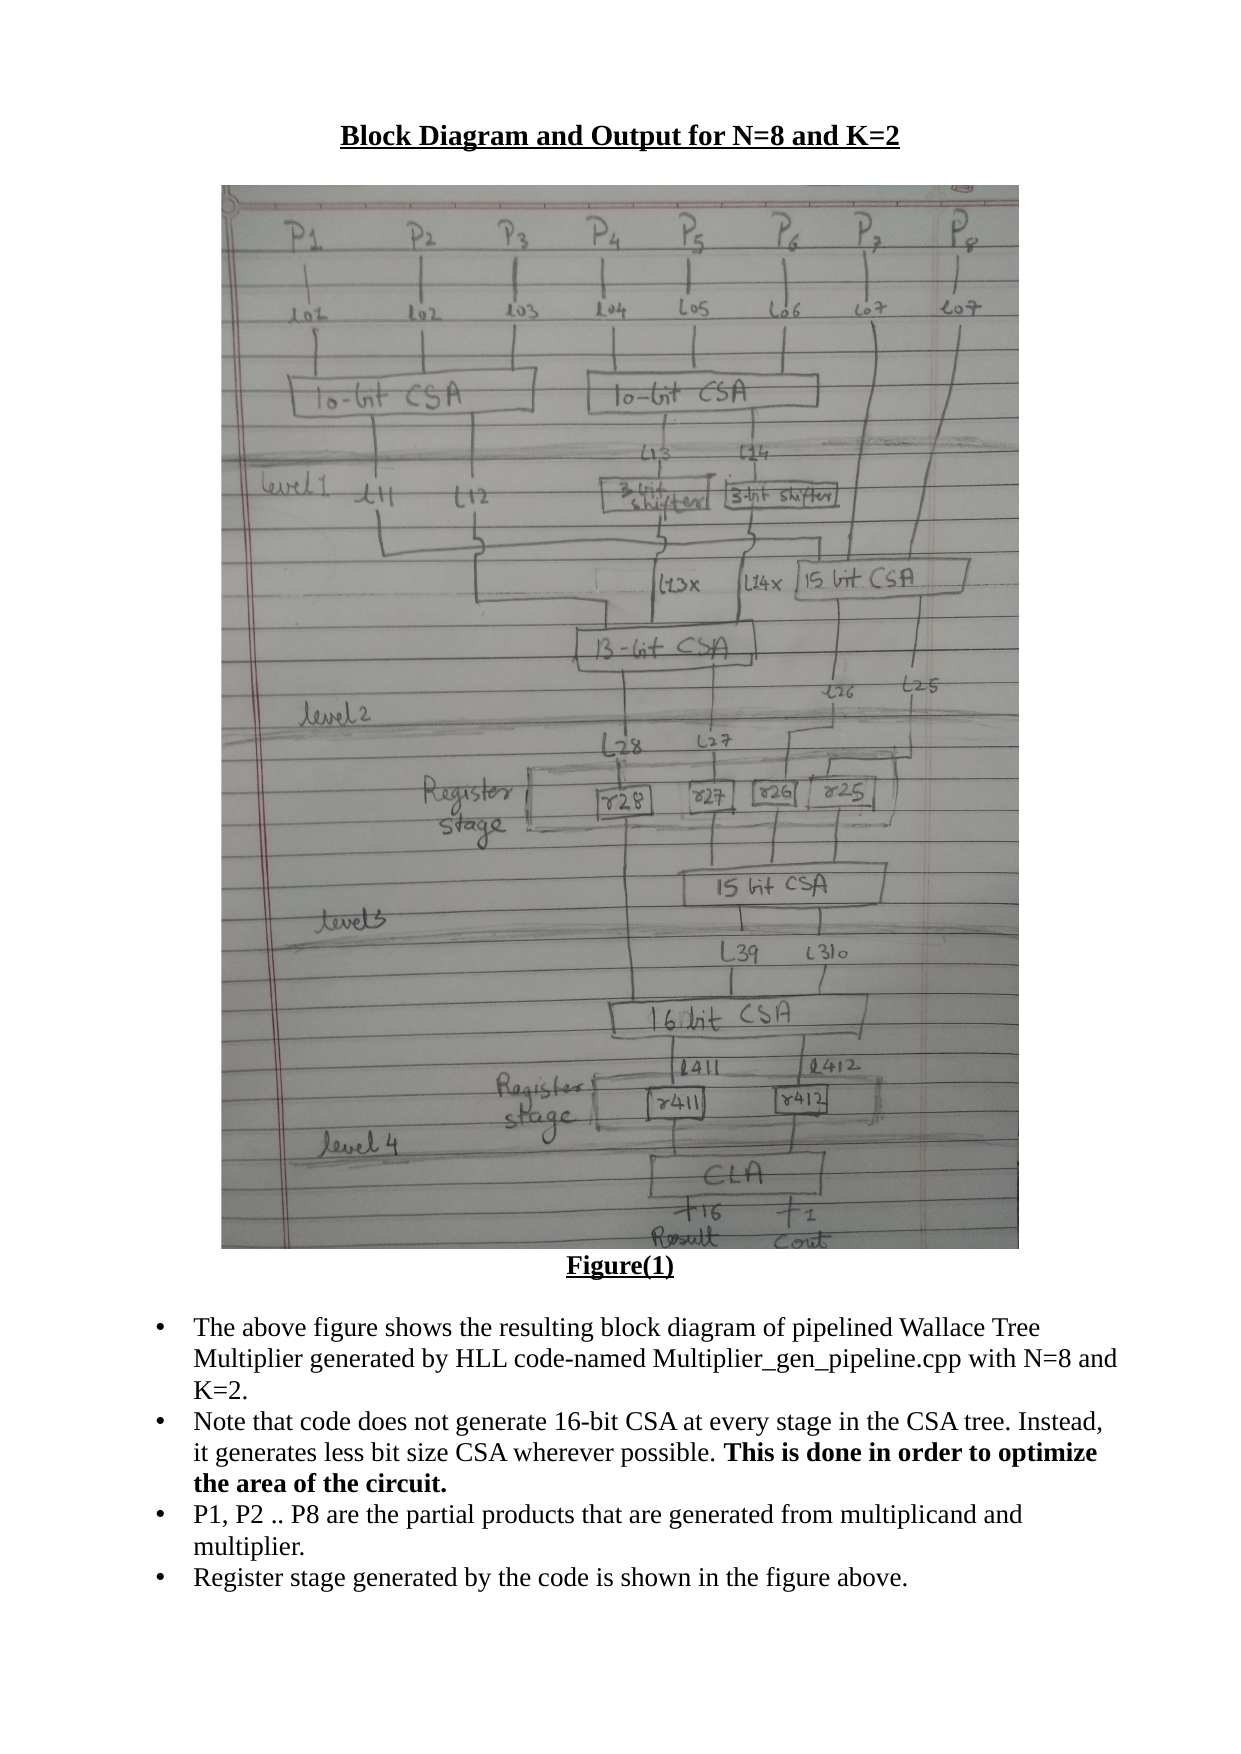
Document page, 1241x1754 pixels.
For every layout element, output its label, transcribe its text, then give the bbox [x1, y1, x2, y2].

list Register stage generated by the code is shown in the figure above. [156, 1561, 1122, 1592]
text Block Diagram and Output for N=8 and K=2 [118, 118, 1122, 152]
picture [221, 185, 1019, 1249]
text Figure(1) [118, 185, 1122, 1280]
list The above figure shows the resulting block diagram of pipelined Wallace Tree Multiplier generated by HLL code-named Multiplier_gen_pipeline.cpp with N=8 and K=2. [156, 1311, 1122, 1405]
list P1, P2 .. P8 are the partial products that are generated from multiplicand and multiplier. [156, 1498, 1122, 1561]
list Note that code does not generate 16-bit CSA at every stage in the CSA tree. Instead, it generates less bit size CSA wherever possible. This is done in order to optimize the area of the circuit. [156, 1405, 1122, 1498]
